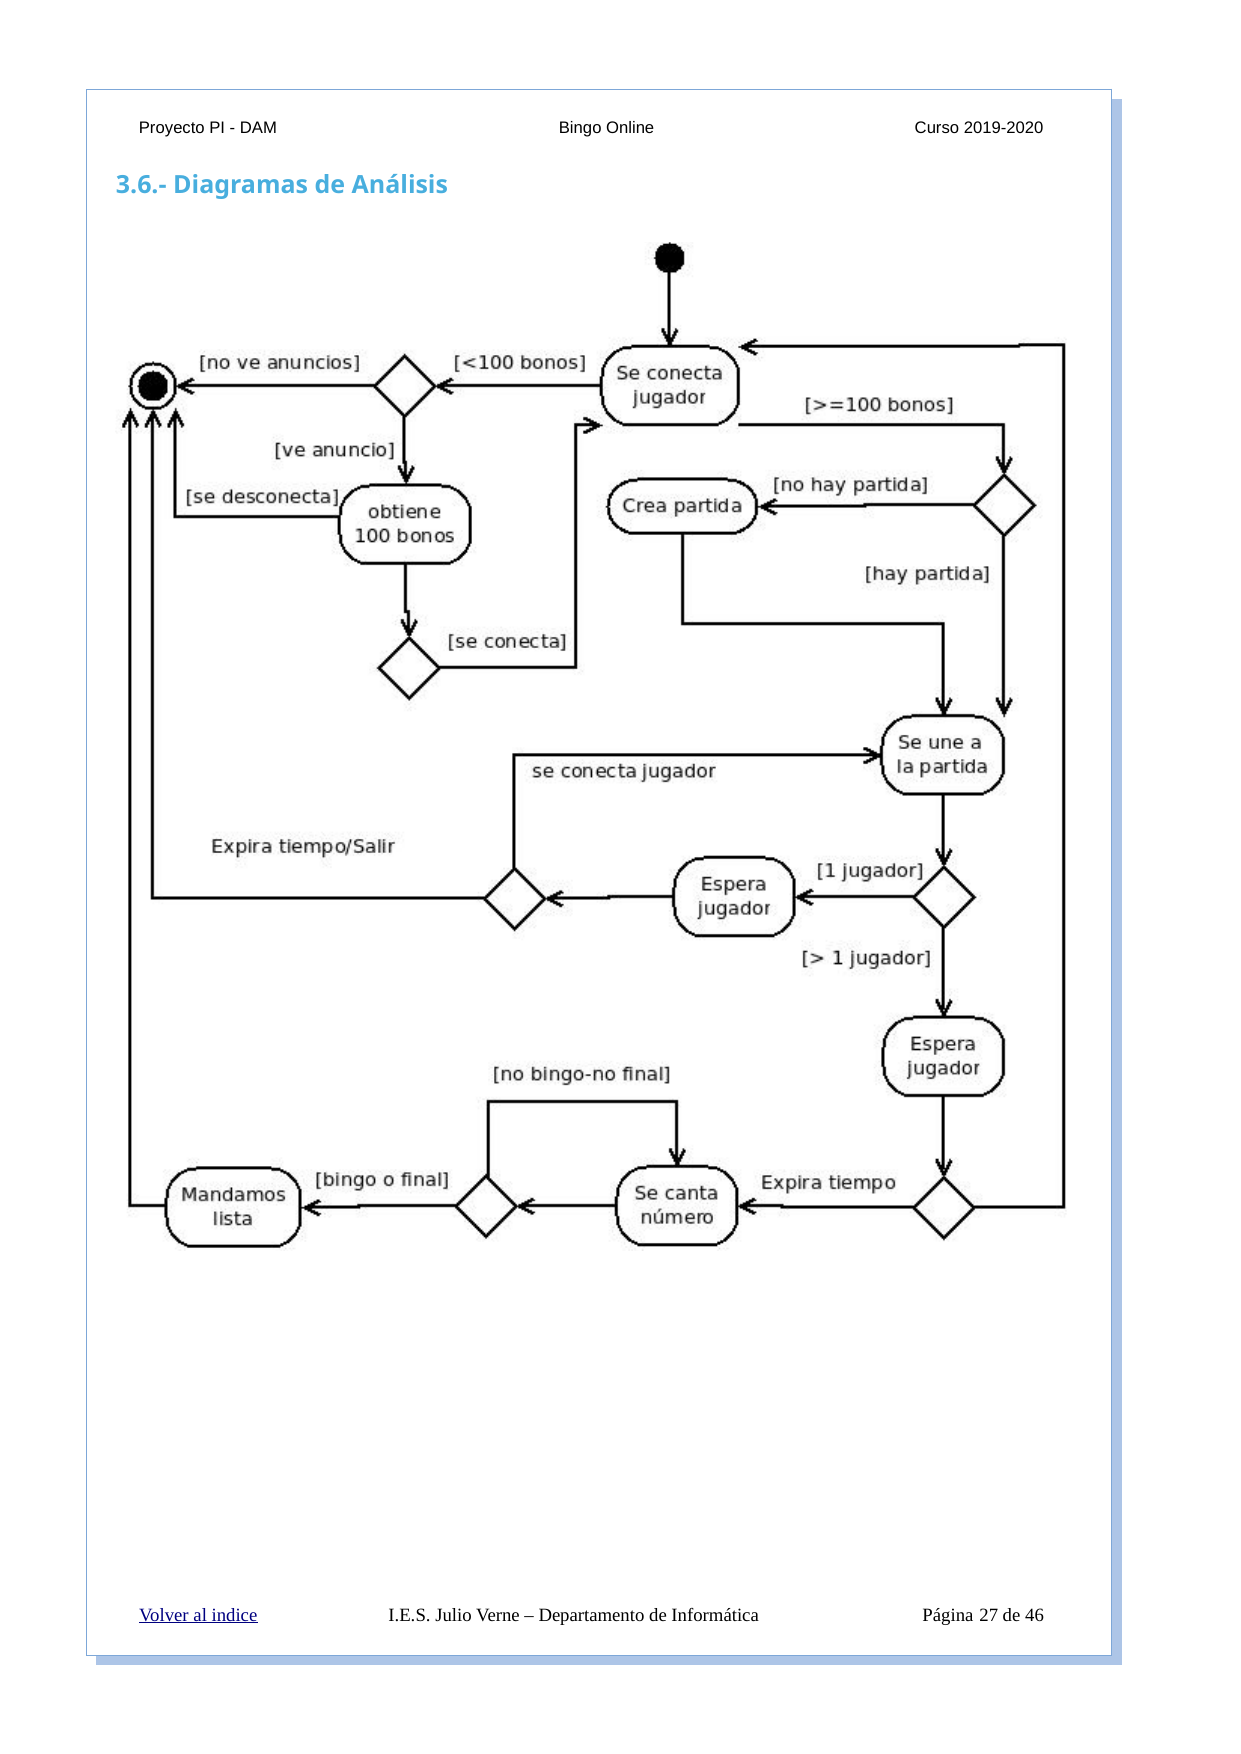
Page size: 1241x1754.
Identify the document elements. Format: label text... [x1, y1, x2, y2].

picture [115, 242, 1082, 1251]
subtitle 3.6.- Diagramas de Análisis [116, 167, 1023, 201]
